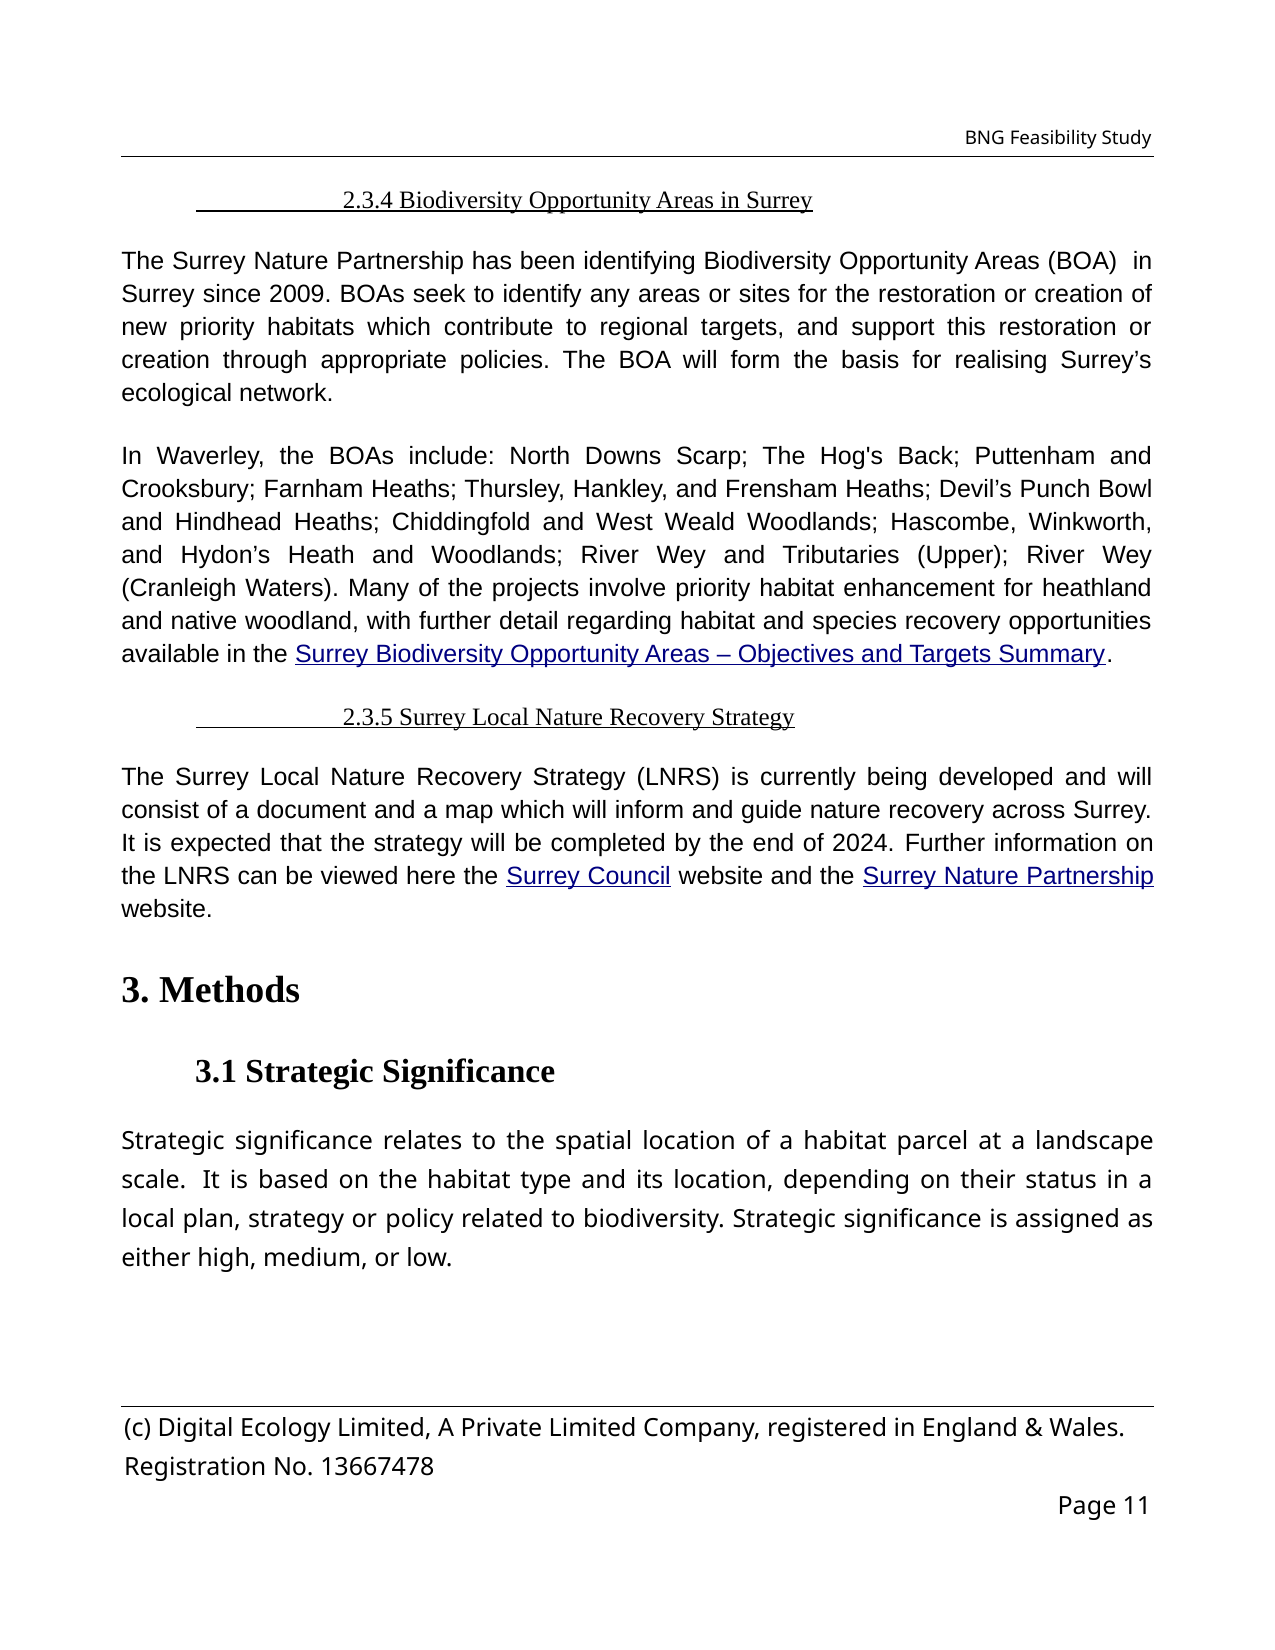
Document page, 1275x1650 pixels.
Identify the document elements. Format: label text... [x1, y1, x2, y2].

subtitle 3. Methods [121, 967, 1154, 1011]
text The Surrey Nature Partnership has been identifying Biodiversity Opportunity Areas (BOA) in Surrey since 2009. BOAs seek to identify any areas or sites for the restoration or creation of new priority habitats which contribute to regional targets, and support this restoration or creation through appropriate policies. The BOA will form the basis for realising Surrey’s ecological network. [121, 246, 1154, 407]
text In Waverley, the BOAs include: North Downs Scarp; The Hog's Back; Puttenham and Crooksbury; Farnham Heaths; Thursley, Hankley, and Frensham Heaths; Devil’s Punch Bowl and Hindhead Heaths; Chiddingfold and West Weald Woodlands; Hascombe, Winkworth, and Hydon’s Heath and Woodlands; River Wey and Tributaries (Upper); River Wey (Cranleigh Waters). Many of the projects involve priority habitat enhancement for heathland and native woodland, with further detail regarding habitat and species recovery opportunities available in the Surrey Biodiversity Opportunity Areas – Objectives and Targets Summary. [121, 441, 1154, 668]
subtitle 2.3.5 Surrey Local Nature Recovery Strategy [196, 702, 1154, 730]
subtitle 3.1 Strategic Significance [121, 1051, 1154, 1089]
text The Surrey Local Nature Recovery Strategy (LNRS) is currently being developed and will consist of a document and a map which will inform and guide nature recovery across Surrey. It is expected that the strategy will be completed by the end of 2024. Further information on the LNRS can be viewed here the Surrey Council website and the Surrey Nature Partnership website. [121, 762, 1154, 923]
subtitle 2.3.4 Biodiversity Opportunity Areas in Surrey [196, 185, 1154, 214]
text Strategic significance relates to the spatial location of a habitat parcel at a landscape scale. It is based on the habitat type and its location, depending on their status in a local plan, strategy or policy related to biodiversity. Strategic significance is assigned as either high, medium, or low. [121, 1122, 1154, 1274]
